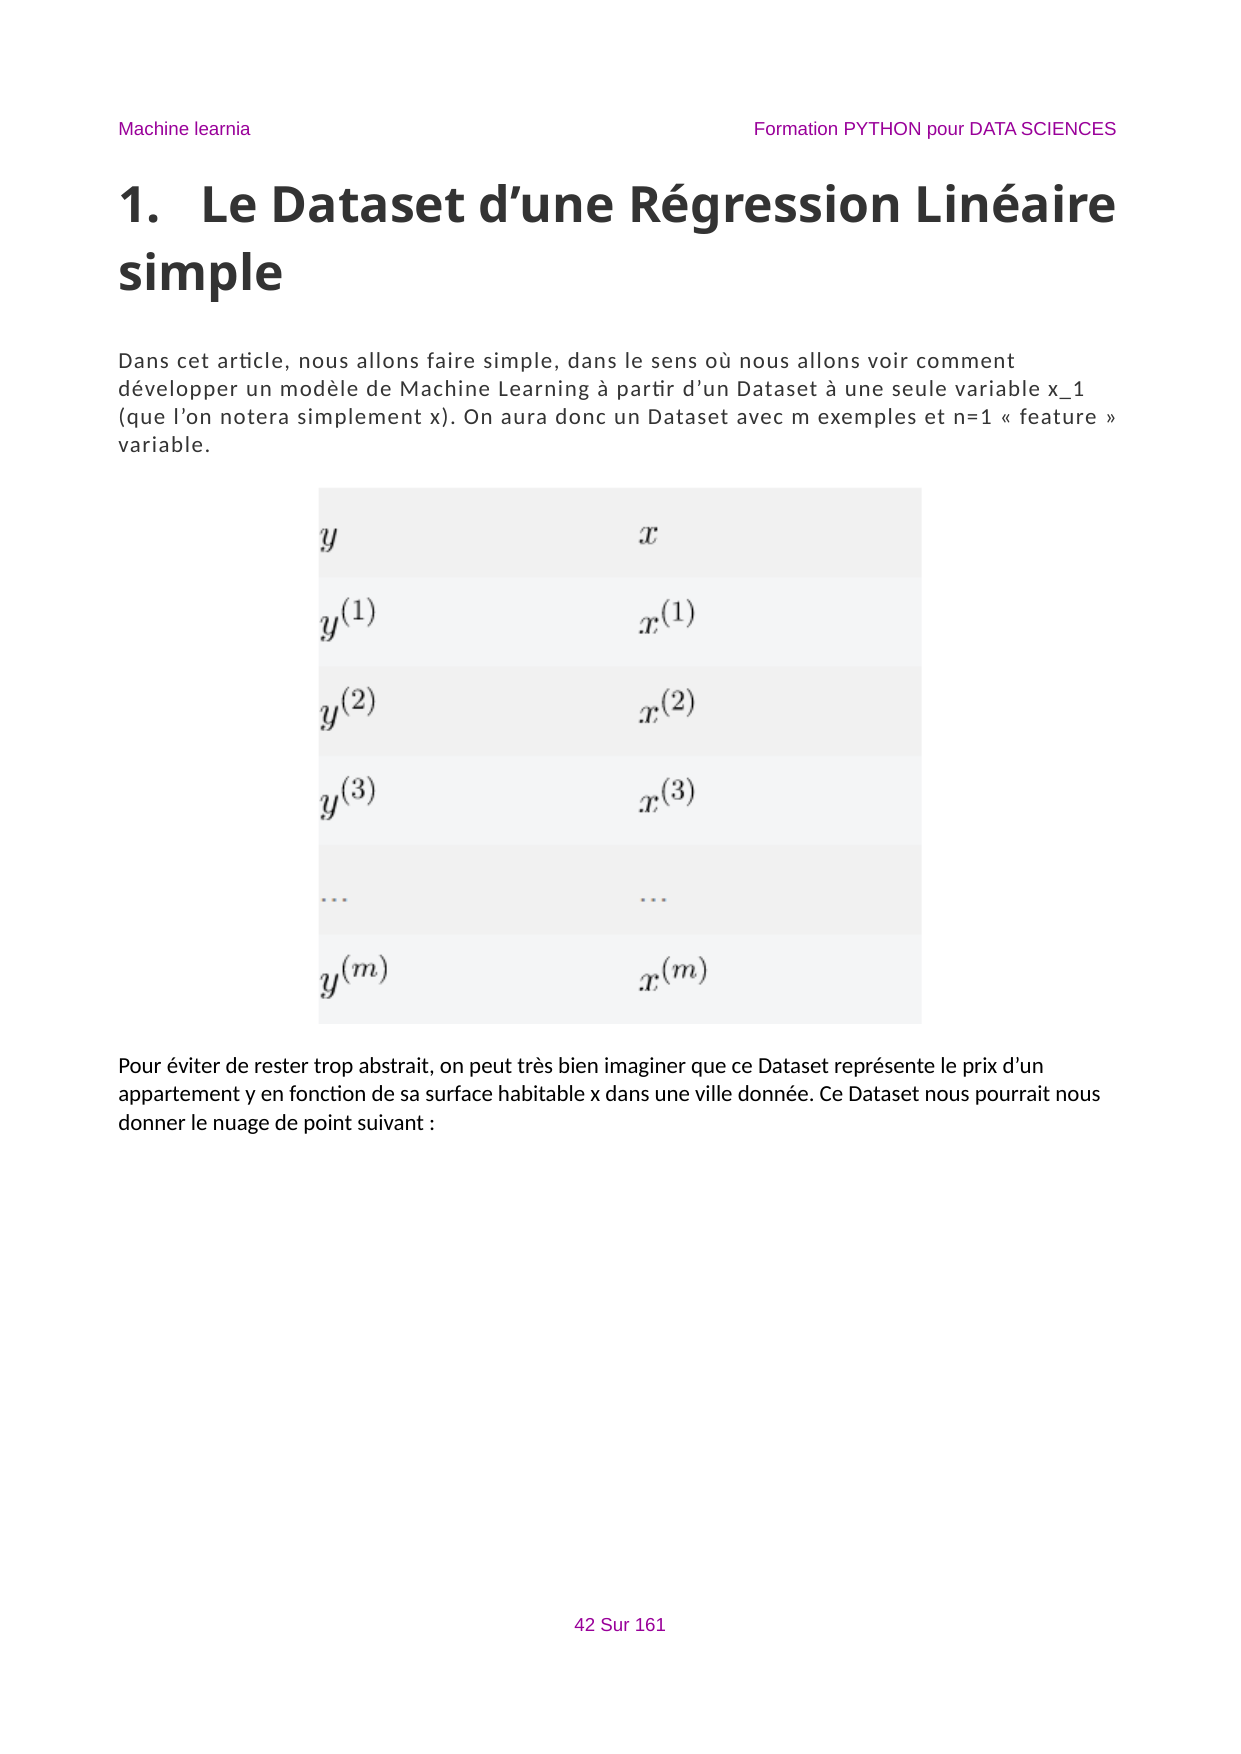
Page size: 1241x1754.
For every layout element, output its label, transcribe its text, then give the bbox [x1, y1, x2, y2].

text Pour éviter de rester trop abstrait, on peut très bien imaginer que ce Dataset représente le prix d’un appartement y en fonction de sa surface habitable x dans une ville donnée. Ce Dataset nous pourrait nous donner le nuage de point suivant : [118, 1052, 1122, 1136]
picture [318, 486, 922, 1024]
text Dans cet article, nous allons faire simple, dans le sens où nous allons voir comment développer un modèle de Machine Learning à partir d’un Dataset à une seule variable x_1 (que l’on notera simplement x). On aura donc un Dataset avec m exemples et n=1 « feature » variable. [118, 346, 1122, 458]
subtitle 1. Le Dataset d’une Régression Linéaire simple [118, 169, 1122, 305]
